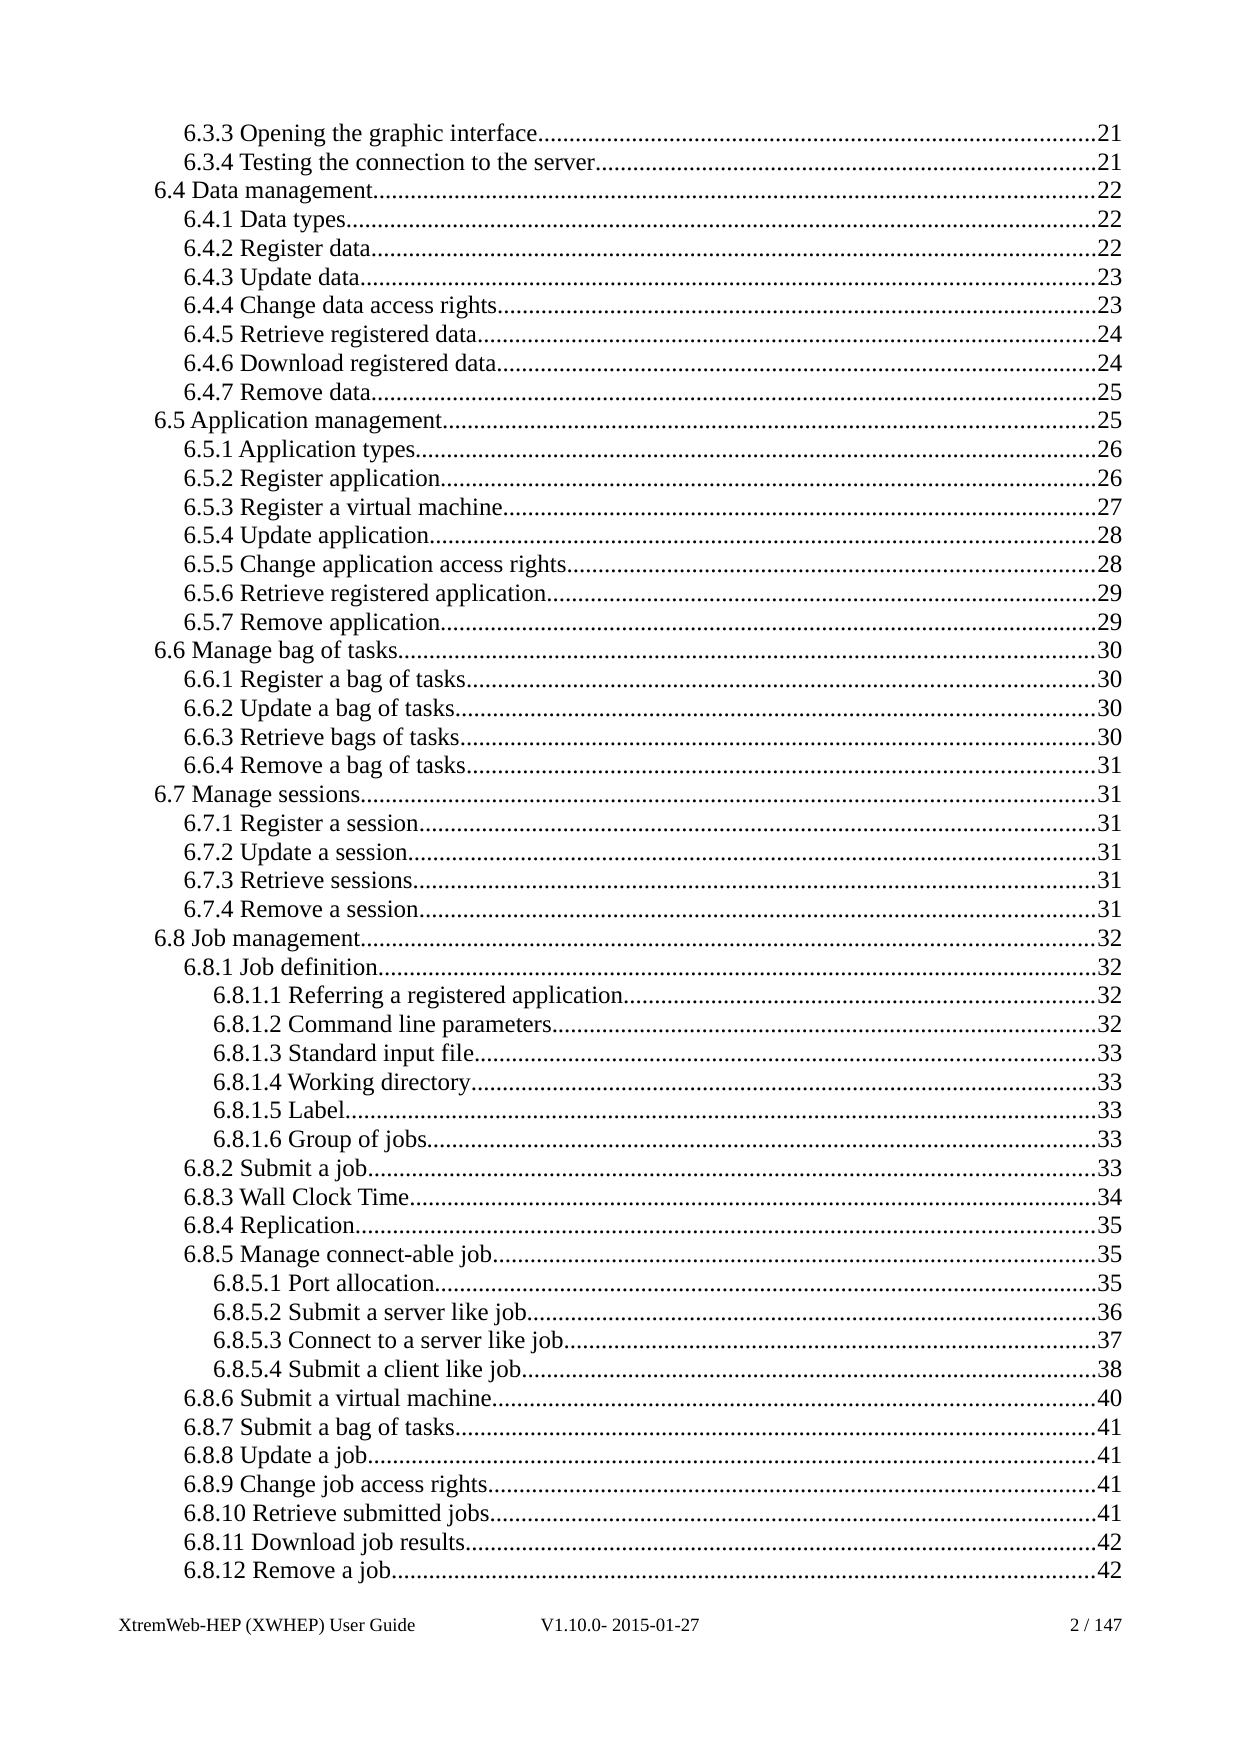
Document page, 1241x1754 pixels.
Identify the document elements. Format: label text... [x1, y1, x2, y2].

text 6.8.11 Download job results 42 [177, 1527, 1122, 1556]
text 6.6.1 Register a bag of tasks 30 [177, 664, 1122, 693]
text 6.6 Manage bag of tasks 30 [148, 636, 1122, 664]
text 6.5.2 Register application 26 [177, 463, 1122, 492]
text 6.4.6 Download registered data 24 [177, 348, 1122, 377]
text 6.4.1 Data types 22 [177, 204, 1122, 233]
text 6.4.4 Change data access rights 23 [177, 291, 1122, 319]
text 6.4.7 Remove data 25 [177, 377, 1122, 406]
text 6.8.8 Update a job 41 [177, 1441, 1122, 1469]
text 6.8.1.3 Standard input file. 33 [207, 1038, 1122, 1067]
text 6.5.4 Update application 28 [177, 521, 1122, 549]
text 6.8.1.2 Command line parameters. 32 [207, 1009, 1122, 1038]
text 6.5.3 Register a virtual machine 27 [177, 492, 1122, 521]
text 6.8.12 Remove a job 42 [177, 1556, 1122, 1584]
text 6.8.10 Retrieve submitted jobs 41 [177, 1498, 1122, 1527]
text 6.8.5.1 Port allocation 35 [207, 1268, 1122, 1297]
text 6.5.1 Application types 26 [177, 434, 1122, 463]
text 6.8.3 Wall Clock Time 34 [177, 1182, 1122, 1211]
text 6.8.6 Submit a virtual machine 40 [177, 1383, 1122, 1412]
text 6.6.4 Remove a bag of tasks 31 [177, 751, 1122, 779]
text 6.8.5.2 Submit a server like job 36 [207, 1297, 1122, 1326]
text 6.5.5 Change application access rights 28 [177, 549, 1122, 578]
text 6.7 Manage sessions 31 [148, 779, 1122, 808]
text 6.8.7 Submit a bag of tasks 41 [177, 1412, 1122, 1441]
text 6.6.2 Update a bag of tasks 30 [177, 693, 1122, 722]
text 6.4.2 Register data 22 [177, 233, 1122, 262]
text 6.8.2 Submit a job 33 [177, 1153, 1122, 1182]
text 6.7.1 Register a session 31 [177, 808, 1122, 837]
text 6.4 Data management 22 [148, 176, 1122, 204]
text 6.3.3 Opening the graphic interface 21 [177, 118, 1122, 147]
text 6.7.2 Update a session 31 [177, 837, 1122, 866]
text 6.3.4 Testing the connection to the server 21 [177, 147, 1122, 176]
text 6.5.7 Remove application 29 [177, 607, 1122, 636]
text 6.7.3 Retrieve sessions 31 [177, 866, 1122, 894]
text 6.4.5 Retrieve registered data 24 [177, 319, 1122, 348]
text 6.8.1.4 Working directory 33 [207, 1067, 1122, 1096]
text 6.8.9 Change job access rights 41 [177, 1469, 1122, 1498]
text 6.6.3 Retrieve bags of tasks 30 [177, 722, 1122, 751]
text 6.5 Application management 25 [148, 406, 1122, 434]
text 6.8.1.6 Group of jobs 33 [207, 1124, 1122, 1153]
text 6.8.1.5 Label. 33 [207, 1096, 1122, 1124]
text 6.4.3 Update data 23 [177, 262, 1122, 291]
text 6.8.4 Replication 35 [177, 1211, 1122, 1239]
text 6.5.6 Retrieve registered application 29 [177, 578, 1122, 607]
text 6.7.4 Remove a session 31 [177, 894, 1122, 923]
text 6.8 Job management 32 [148, 923, 1122, 952]
text 6.8.1.1 Referring a registered application. 32 [207, 981, 1122, 1009]
text 6.8.5.3 Connect to a server like job 37 [207, 1326, 1122, 1354]
text 6.8.1 Job definition 32 [177, 952, 1122, 981]
text 6.8.5 Manage connect-able job 35 [177, 1239, 1122, 1268]
text 6.8.5.4 Submit a client like job 38 [207, 1354, 1122, 1383]
